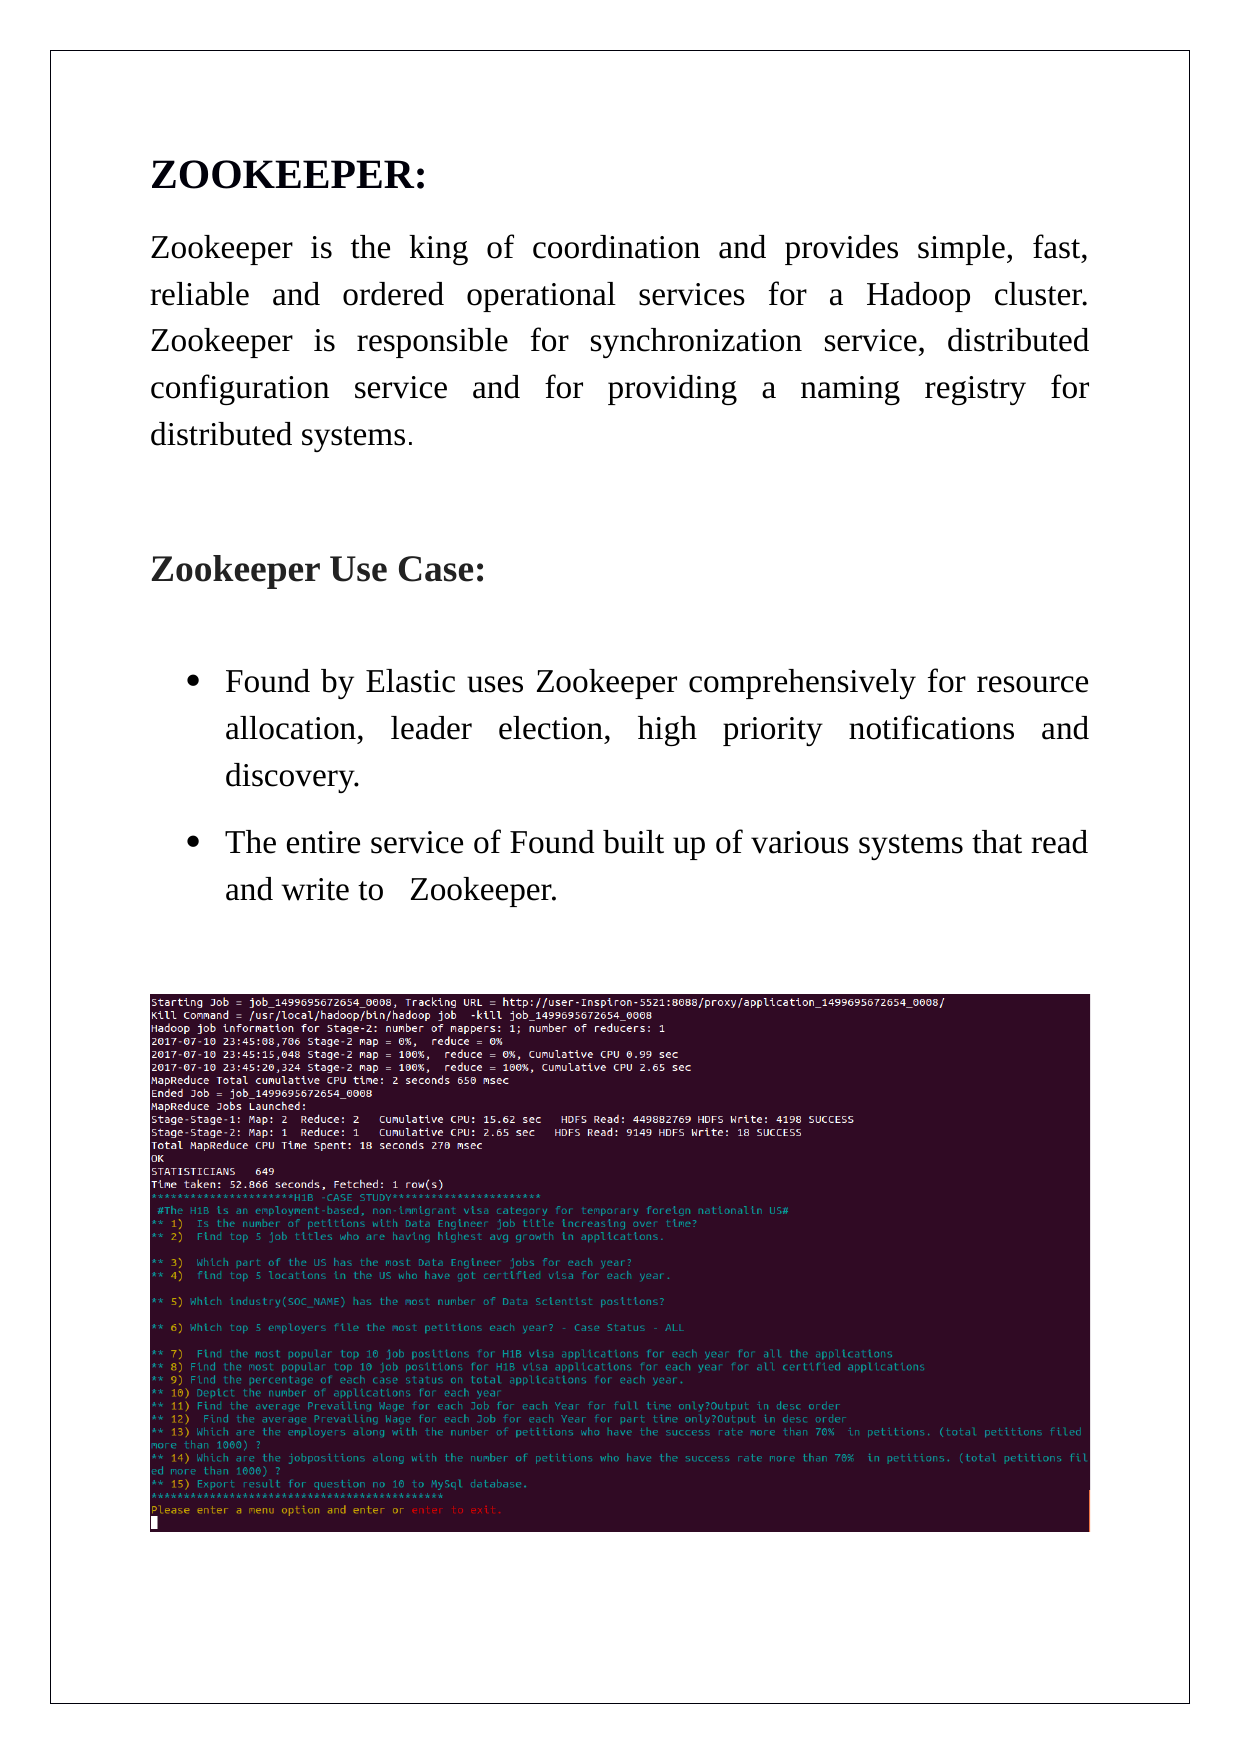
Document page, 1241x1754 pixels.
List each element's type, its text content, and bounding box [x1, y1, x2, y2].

list Found by Elastic uses Zookeeper comprehensively for resource allocation, leader election, high priority notifications and discovery. [187, 653, 1090, 794]
subtitle Zookeeper Use Case: [150, 546, 1090, 589]
picture [150, 994, 1091, 1532]
text ZOOKEEPER: [150, 150, 1090, 198]
text Zookeeper is the king of coordination and provides simple, fast, reliable and ordered operational services for a Hadoop cluster. Zookeeper is responsible for synchronization service, distributed configuration service and for providing a naming registry for distributed systems. [150, 218, 1090, 453]
list The entire service of Found built up of various systems that read and write to Zookeeper. [187, 814, 1090, 907]
